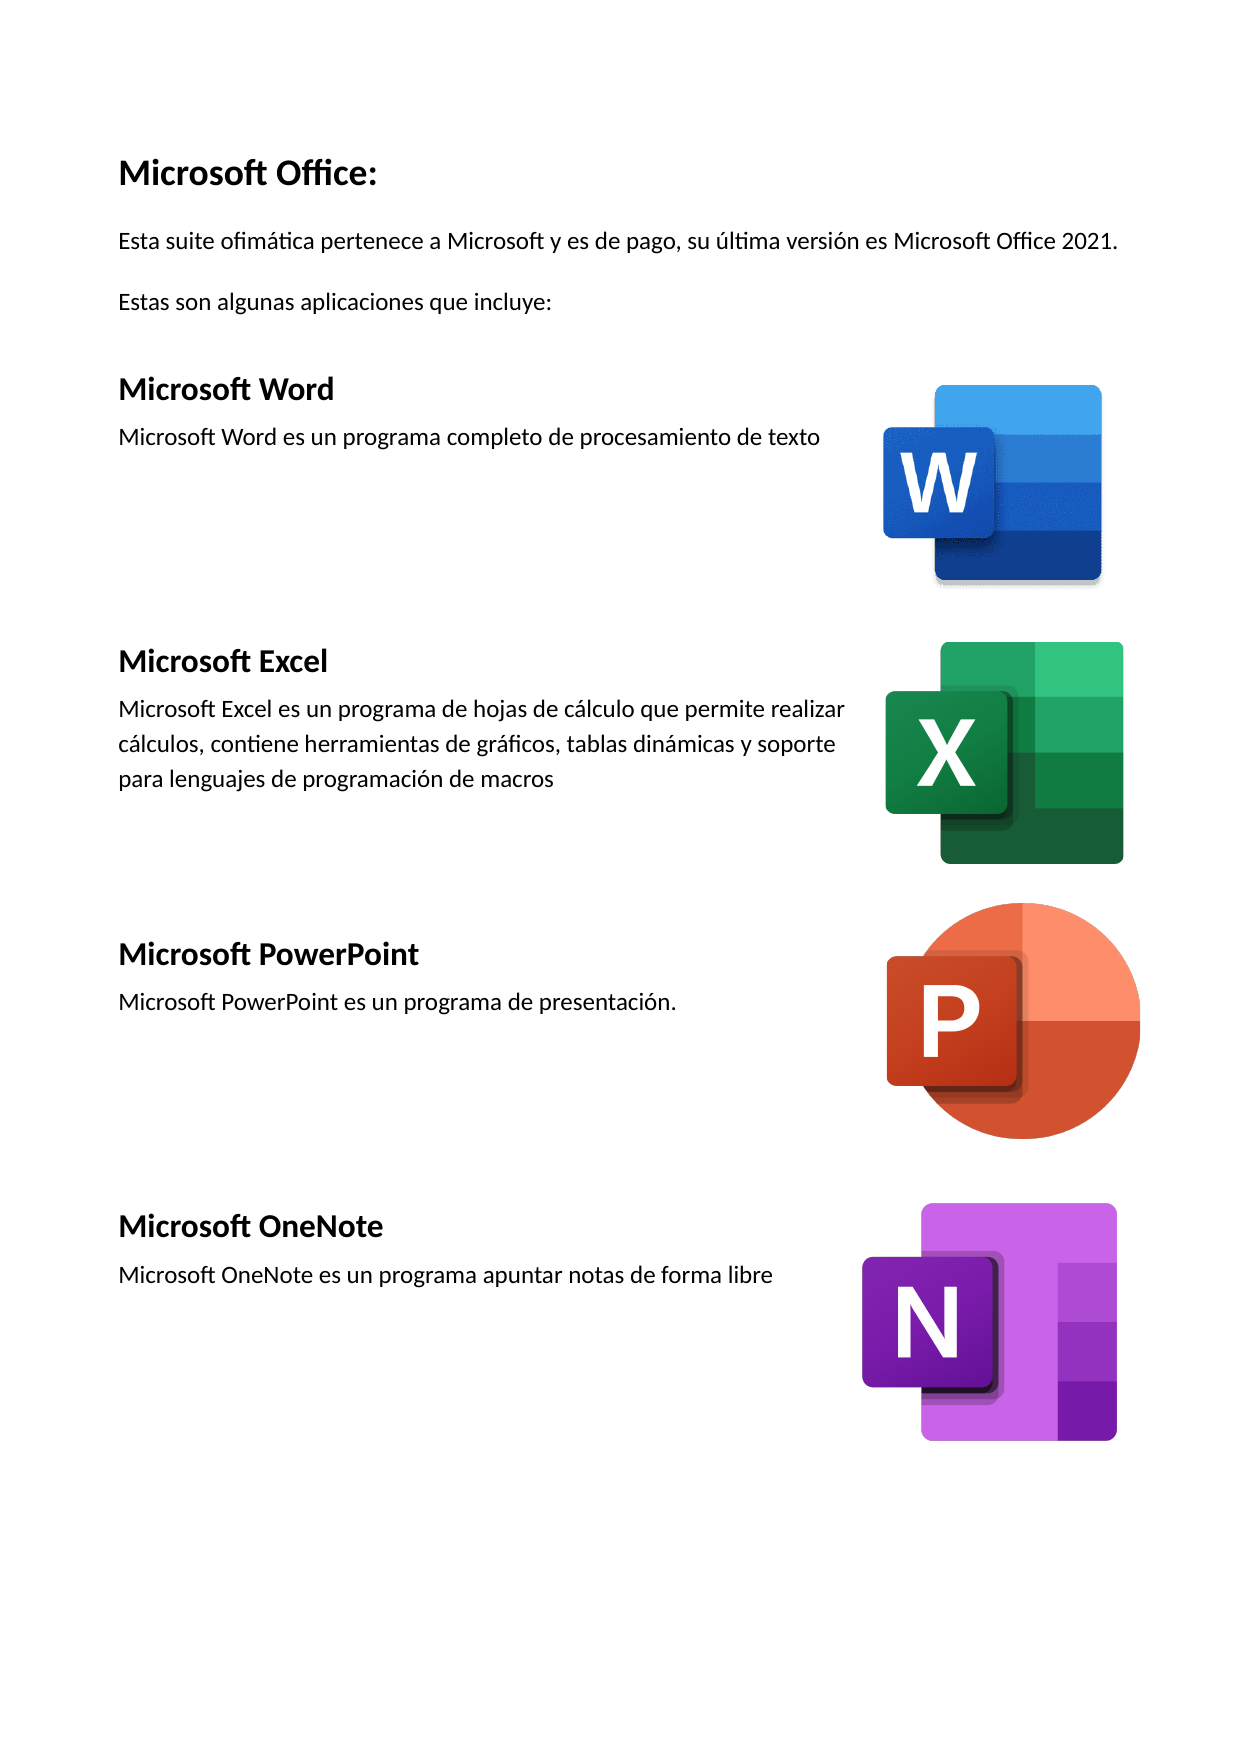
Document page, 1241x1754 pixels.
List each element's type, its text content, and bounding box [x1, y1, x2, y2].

subtitle Microsoft Word [118, 368, 870, 409]
text Esta suite ofimática pertenece a Microsoft y es de pago, su última versión es Microsoft Office 2021. [118, 225, 1122, 256]
text Microsoft Excel es un programa de hojas de cálculo que permite realizar cálculos, contiene herramientas de gráficos, tablas dinámicas y soporte para lenguajes de programación de macros [118, 693, 885, 794]
text Microsoft Office: [118, 149, 1122, 194]
picture [870, 353, 1139, 612]
text Estas son algunas aplicaciones que incluye: [118, 286, 1122, 317]
subtitle Microsoft OneNote [118, 1206, 909, 1246]
text Microsoft Word es un programa completo de procesamiento de texto [118, 421, 870, 452]
picture [885, 642, 1124, 864]
subtitle Microsoft PowerPoint [118, 933, 886, 974]
text Microsoft PowerPoint es un programa de presentación. [118, 986, 886, 1017]
text Microsoft OneNote es un programa apuntar notas de forma libre [118, 1259, 909, 1289]
picture [909, 1192, 1138, 1466]
subtitle Microsoft Excel [118, 640, 1122, 681]
picture [886, 903, 1141, 1139]
